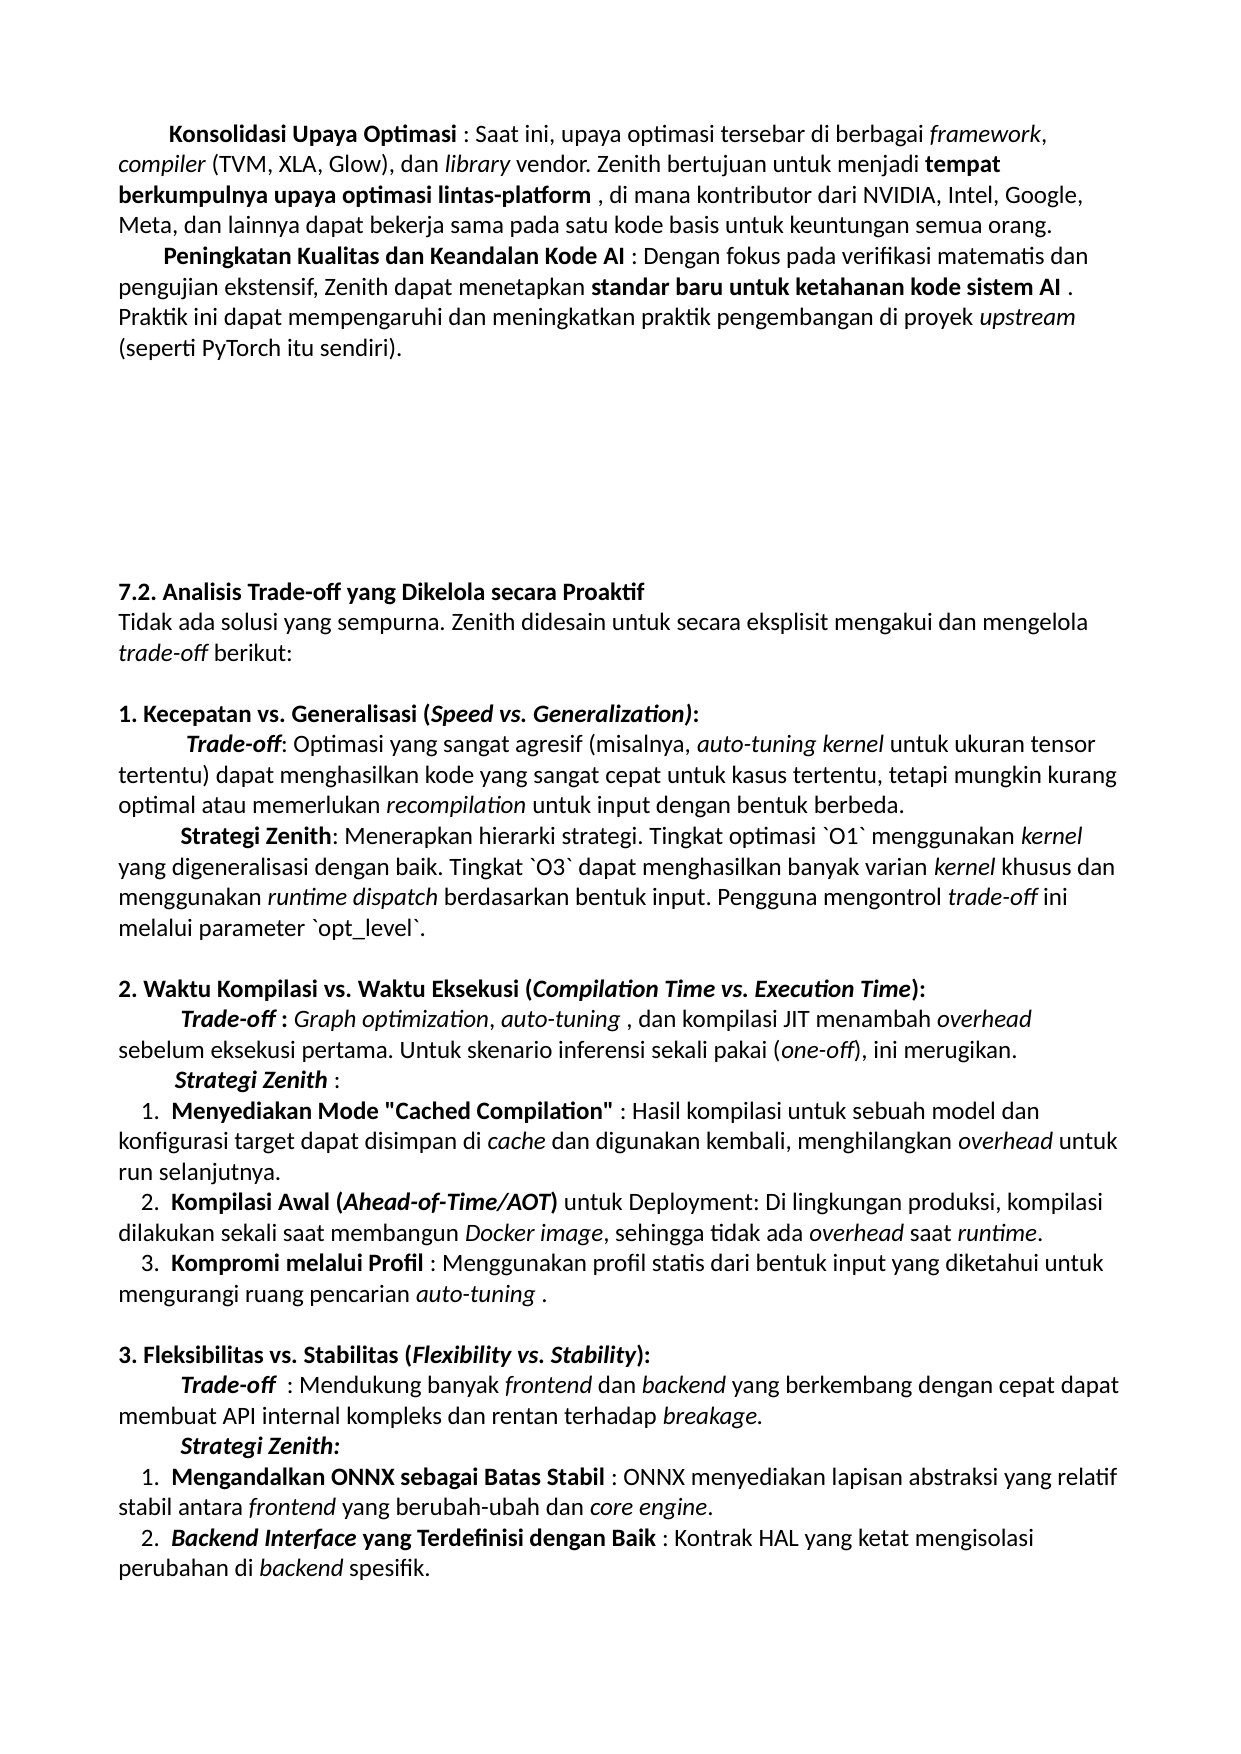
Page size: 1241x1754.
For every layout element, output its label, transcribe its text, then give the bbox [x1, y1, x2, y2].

text Trade-off : Graph optimization, auto-tuning , dan kompilasi JIT menambah overhead sebelum eksekusi pertama. Untuk skenario inferensi sekali pakai (one-off), ini merugikan. [118, 1003, 1122, 1064]
text 1. Menyediakan Mode "Cached Compilation" : Hasil kompilasi untuk sebuah model dan konfigurasi target dapat disimpan di cache dan digunakan kembali, menghilangkan overhead untuk run selanjutnya. [118, 1095, 1122, 1186]
text Peningkatan Kualitas dan Keandalan Kode AI : Dengan fokus pada verifikasi matematis dan pengujian ekstensif, Zenith dapat menetapkan standar baru untuk ketahanan kode sistem AI . Praktik ini dapat mempengaruhi dan meningkatkan praktik pengembangan di proyek upstream (seperti PyTorch itu sendiri). [118, 240, 1122, 545]
text Konsolidasi Upaya Optimasi : Saat ini, upaya optimasi tersebar di berbagai framework, compiler (TVM, XLA, Glow), dan library vendor. Zenith bertujuan untuk menjadi tempat berkumpulnya upaya optimasi lintas-platform , di mana kontributor dari NVIDIA, Intel, Google, Meta, dan lainnya dapat bekerja sama pada satu kode basis untuk keuntungan semua orang. [118, 118, 1122, 240]
text 1. Mengandalkan ONNX sebagai Batas Stabil : ONNX menyediakan lapisan abstraksi yang relatif stabil antara frontend yang berubah-ubah dan core engine. [118, 1461, 1122, 1522]
text Tidak ada solusi yang sempurna. Zenith didesain untuk secara eksplisit mengakui dan mengelola trade-off berikut: [118, 606, 1122, 667]
text Strategi Zenith: [118, 1431, 1122, 1461]
text 2. Waktu Kompilasi vs. Waktu Eksekusi (Compilation Time vs. Execution Time): [118, 973, 1122, 1003]
text 3. Fleksibilitas vs. Stabilitas (Flexibility vs. Stability): [118, 1339, 1122, 1369]
text Trade-off: Optimasi yang sangat agresif (misalnya, auto-tuning kernel untuk ukuran tensor tertentu) dapat menghasilkan kode yang sangat cepat untuk kasus tertentu, tetapi mungkin kurang optimal atau memerlukan recompilation untuk input dengan bentuk berbeda. [118, 728, 1122, 820]
text 2. Kompilasi Awal (Ahead-of-Time/AOT) untuk Deployment: Di lingkungan produksi, kompilasi dilakukan sekali saat membangun Docker image, sehingga tidak ada overhead saat runtime. [118, 1186, 1122, 1247]
text 1. Kecepatan vs. Generalisasi (Speed vs. Generalization): [118, 698, 1122, 728]
text Trade-off : Mendukung banyak frontend dan backend yang berkembang dengan cepat dapat membuat API internal kompleks dan rentan terhadap breakage. [118, 1369, 1122, 1431]
text 2. Backend Interface yang Terdefinisi dengan Baik : Kontrak HAL yang ketat mengisolasi perubahan di backend spesifik. [118, 1522, 1122, 1583]
text 3. Kompromi melalui Profil : Menggunakan profil statis dari bentuk input yang diketahui untuk mengurangi ruang pencarian auto-tuning . [118, 1247, 1122, 1308]
text 7.2. Analisis Trade-off yang Dikelola secara Proaktif [118, 576, 1122, 606]
text Strategi Zenith: Menerapkan hierarki strategi. Tingkat optimasi `O1` menggunakan kernel yang digeneralisasi dengan baik. Tingkat `O3` dapat menghasilkan banyak varian kernel khusus dan menggunakan runtime dispatch berdasarkan bentuk input. Pengguna mengontrol trade-off ini melalui parameter `opt_level`. [118, 820, 1122, 942]
text Strategi Zenith : [118, 1064, 1122, 1095]
